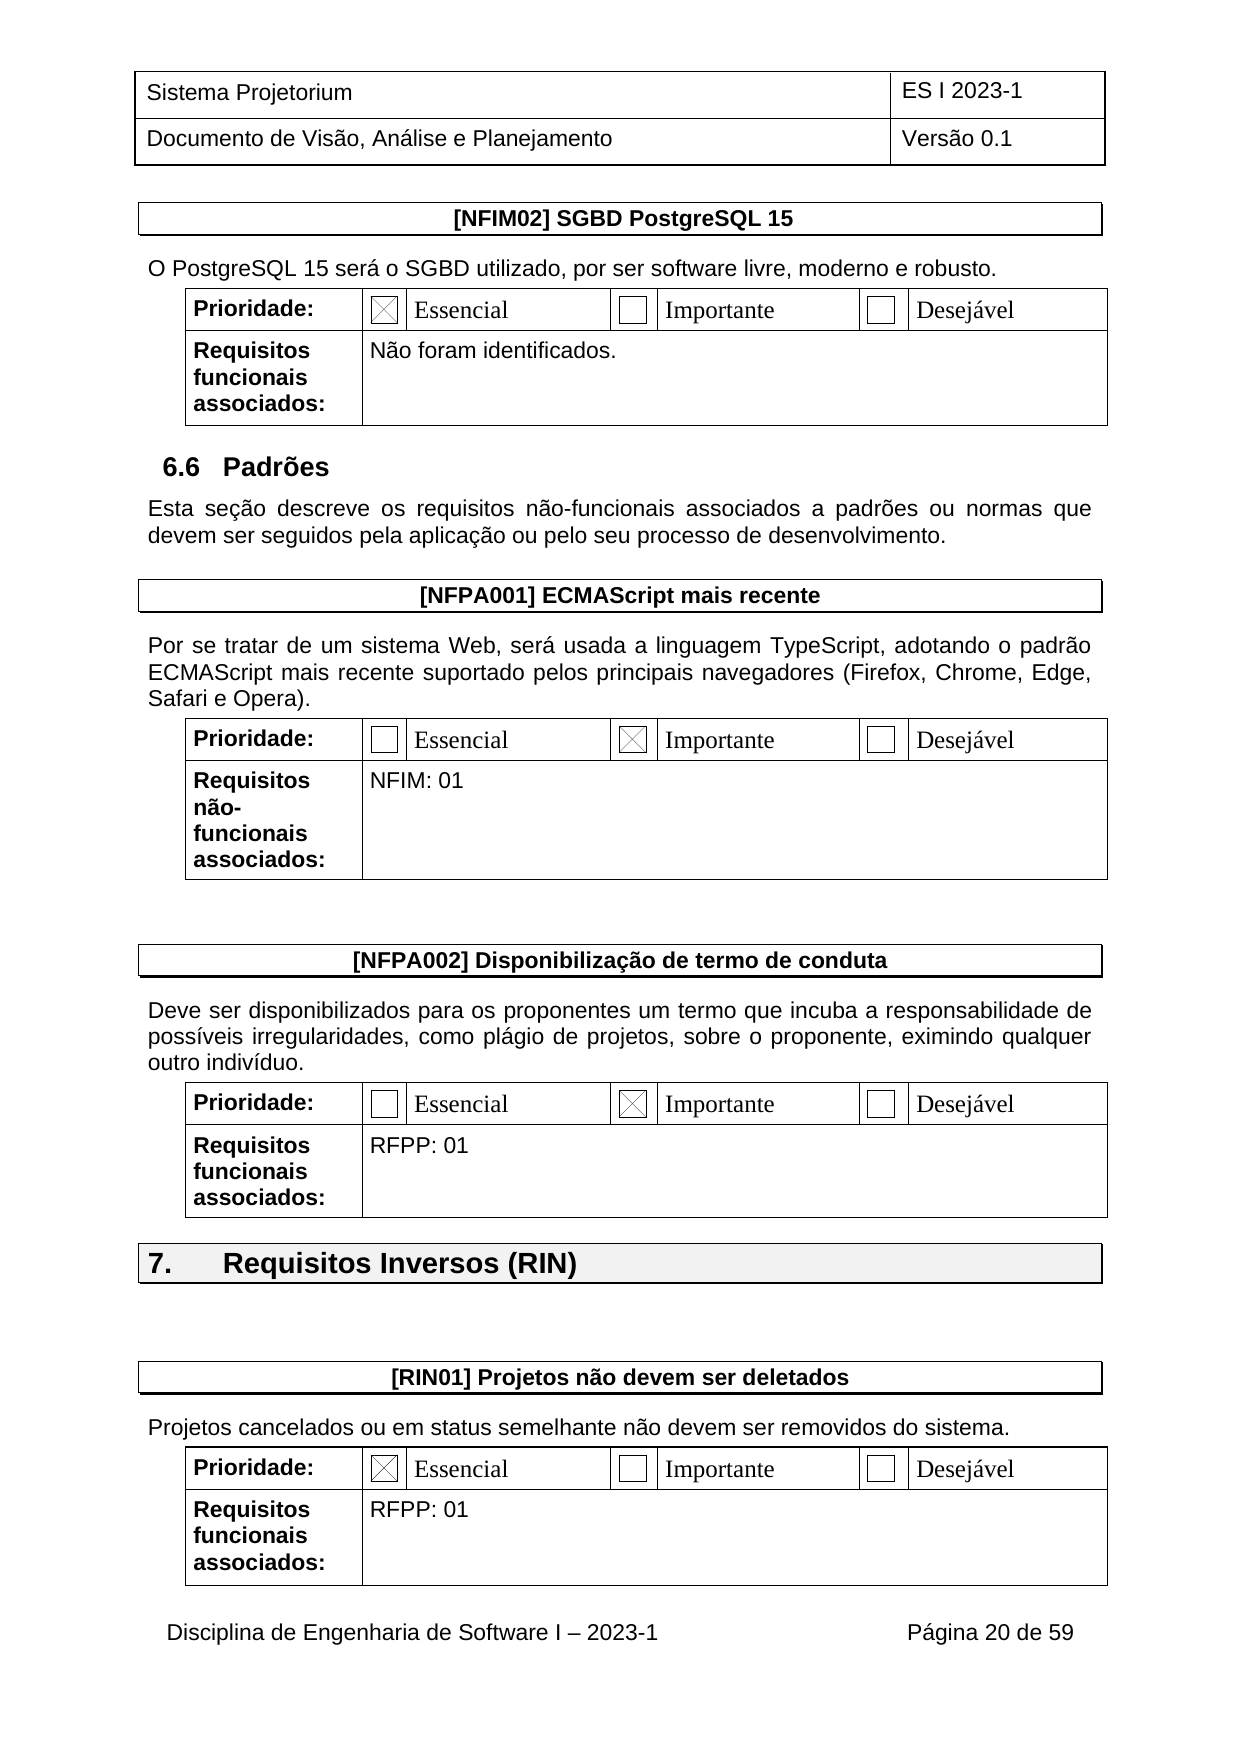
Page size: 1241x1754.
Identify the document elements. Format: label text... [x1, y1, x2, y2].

text Projetos cancelados ou em status semelhante não devem ser removidos do sistema. [148, 1414, 1092, 1440]
table_header Importante [658, 719, 859, 760]
table_cell Requisitos funcionais associados: [186, 1125, 362, 1217]
table_cell Não foram identificados. [363, 331, 1107, 425]
table_header Essencial [407, 719, 610, 760]
table_header Prioridade: [186, 719, 362, 760]
table_header Importante [658, 1083, 859, 1124]
text Por se tratar de um sistema Web, será usada a linguagem TypeScript, adotando o padrão ECMAScript mais recente suportado pelos principais navegadores (Firefox, Chrome, Edge, Safari e Opera). [148, 632, 1092, 711]
text O PostgreSQL 15 será o SGBD utilizado, por ser software livre, moderno e robusto. [148, 255, 1092, 282]
table_header Prioridade: [186, 1083, 362, 1124]
table_cell Requisitos não-funcionais associados: [186, 761, 362, 879]
text [NFPA001] ECMAScript mais recente [139, 580, 1101, 611]
table_header [611, 719, 657, 760]
table_cell RFPP: 01 [363, 1490, 1107, 1585]
table_cell Requisitos funcionais associados: [186, 331, 362, 425]
table_header [860, 1448, 908, 1489]
table_header [860, 1083, 908, 1124]
subtitle Padrões [162, 451, 1092, 483]
table_header Essencial [407, 1448, 610, 1489]
table_header Desejável [909, 289, 1107, 330]
table_cell NFIM: 01 [363, 761, 1107, 879]
text [RIN01] Projetos não devem ser deletados [139, 1362, 1101, 1392]
table_header Prioridade: [186, 289, 362, 330]
subtitle Requisitos Inversos (RIN) [139, 1244, 1101, 1282]
table_header [363, 289, 406, 330]
table_header Desejável [909, 719, 1107, 760]
table_header Importante [658, 289, 859, 330]
table_header Importante [658, 1448, 859, 1489]
table_header [860, 719, 908, 760]
table_cell Requisitos funcionais associados: [186, 1490, 362, 1585]
text Deve ser disponibilizados para os proponentes um termo que incuba a responsabilidade de possíveis irregularidades, como plágio de projetos, sobre o proponente, eximindo qualquer outro indivíduo. [148, 997, 1092, 1076]
table_header [611, 1083, 657, 1124]
table_header [363, 1448, 406, 1489]
text [NFIM02] SGBD PostgreSQL 15 [139, 203, 1101, 234]
table_cell RFPP: 01 [363, 1125, 1107, 1217]
table_header Essencial [407, 1083, 610, 1124]
table_header [860, 289, 908, 330]
table_header [611, 1448, 657, 1489]
text Esta seção descreve os requisitos não-funcionais associados a padrões ou normas que devem ser seguidos pela aplicação ou pelo seu processo de desenvolvimento. [148, 495, 1092, 548]
table_header Desejável [909, 1083, 1107, 1124]
text [NFPA002] Disponibilização de termo de conduta [139, 945, 1101, 975]
table_header Essencial [407, 289, 610, 330]
table_header Prioridade: [186, 1448, 362, 1489]
table_header Desejável [909, 1448, 1107, 1489]
table_header [363, 719, 406, 760]
table_header [611, 289, 657, 330]
table_header [363, 1083, 406, 1124]
